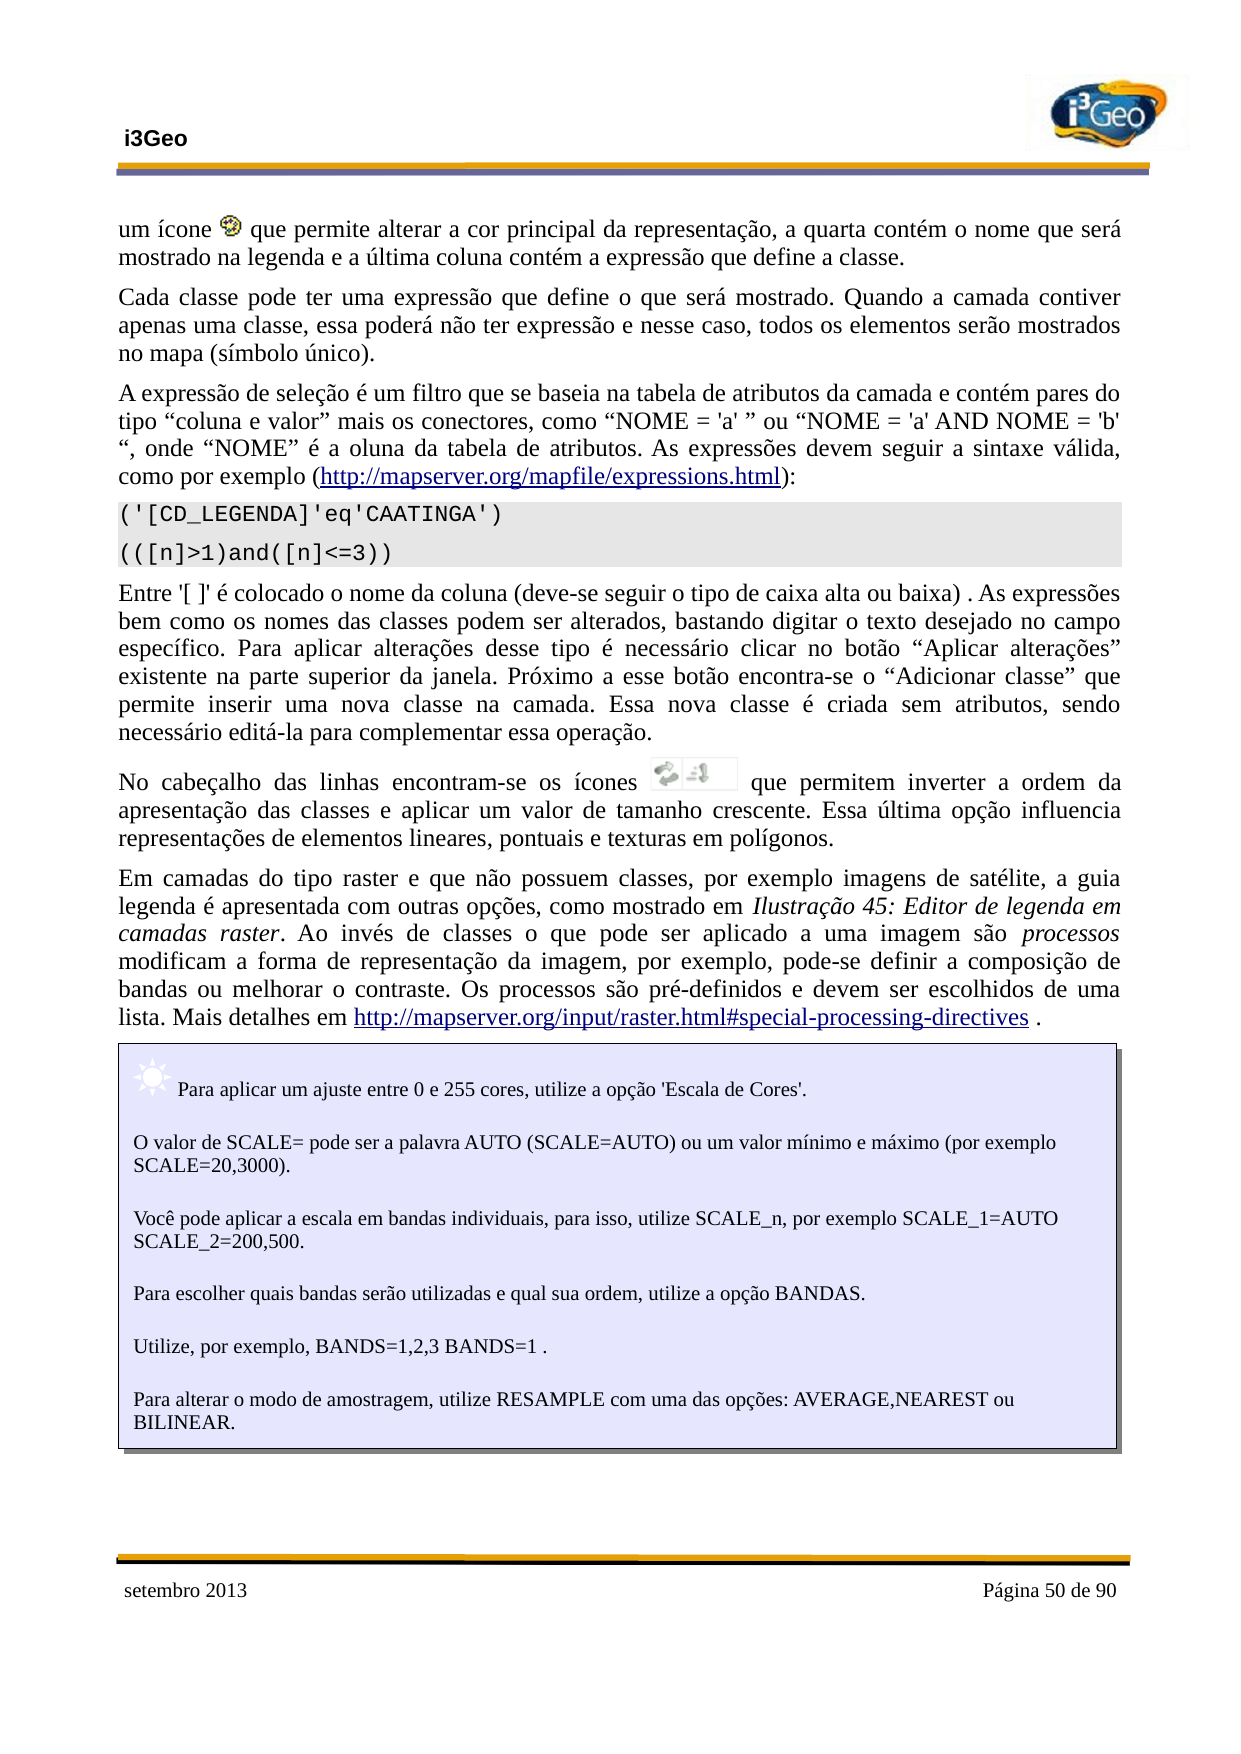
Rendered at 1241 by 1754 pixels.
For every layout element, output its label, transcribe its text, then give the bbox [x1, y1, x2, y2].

picture [133, 1074, 141, 1081]
text um ícone que permite alterar a cor principal da representação, a quarta contém o nome que será mostrado na legenda e a última coluna contém a expressão que define a classe. [118, 214, 1122, 271]
picture [149, 1057, 156, 1066]
text ('[CD_LEGENDA]'eq'CAATINGA') [118, 502, 1122, 528]
text O valor de SCALE= pode ser a palavra AUTO (SCALE=AUTO) ou um valor mínimo e máximo (por exemplo SCALE=20,3000). [119, 1116, 1116, 1177]
text Você pode aplicar a escala em bandas individuais, para isso, utilize SCALE_n, por exemplo SCALE_1=AUTO SCALE_2=200,500. [119, 1192, 1116, 1253]
text Em camadas do tipo raster e que não possuem classes, por exemplo imagens de satélite, a guia legenda é apresentada com outras opções, como mostrado em Ilustração 45: Editor de legenda em camadas raster. Ao invés de classes o que pode ser aplicado a uma imagem são processos modificam a forma de representação da imagem, por exemplo, pode-se definir a composição de bandas ou melhorar o contraste. Os processos são pré-definidos e devem ser escolhidos de uma lista. Mais detalhes em http://mapserver.org/input/raster.html#special-processing-directives . [118, 864, 1122, 1030]
text Para escolher quais bandas serão utilizadas e qual sua ordem, utilize a opção BANDAS. [119, 1267, 1116, 1305]
text Cada classe pode ter uma expressão que define o que será mostrado. Quando a camada contiver apenas uma classe, essa poderá não ter expressão e nesse caso, todos os elementos serão mostrados no mapa (símbolo único). [118, 283, 1122, 367]
text No cabeçalho das linhas encontram-se os ícones que permitem inverter a ordem da apresentação das classes e aplicar um valor de tamanho crescente. Essa última opção influencia representações de elementos lineares, pontuais e texturas em polígonos. [118, 758, 1122, 852]
text (([n]>1)and([n]<=3)) [118, 541, 1122, 567]
text Entre '[ ]' é colocado o nome da coluna (deve-se seguir o tipo de caixa alta ou baixa) . As expressões bem como os nomes das classes podem ser alterados, bastando digitar o texto desejado no campo específico. Para aplicar alterações desse tipo é necessário clicar no botão “Aplicar alterações” existente na parte superior da janela. Próximo a esse botão encontra-se o “Adicionar classe” que permite inserir uma nova classe na camada. Essa nova classe é criada sem atributos, sendo necessário editá-la para complementar essa operação. [118, 579, 1122, 745]
text Para aplicar um ajuste entre 0 e 255 cores, utilize a opção 'Escala de Cores'. [119, 1044, 1116, 1101]
picture [164, 1074, 173, 1081]
text A expressão de seleção é um filtro que se baseia na tabela de atributos da camada e contém pares do tipo “coluna e valor” mais os conectores, como “NOME = 'a' ” ou “NOME = 'a' AND NOME = 'b' “, onde “NOME” é a oluna da tabela de atributos. As expressões devem seguir a sintaxe válida, como por exemplo (http://mapserver.org/mapfile/expressions.html): [118, 379, 1122, 490]
text Utilize, por exemplo, BANDS=1,2,3 BANDS=1 . [119, 1320, 1116, 1358]
picture [650, 757, 739, 791]
text Para alterar o modo de amostragem, utilize RESAMPLE com uma das opções: AVERAGE,NEAREST ou BILINEAR. [119, 1373, 1116, 1448]
picture [219, 214, 243, 238]
picture [1025, 74, 1191, 151]
picture [138, 1063, 167, 1097]
